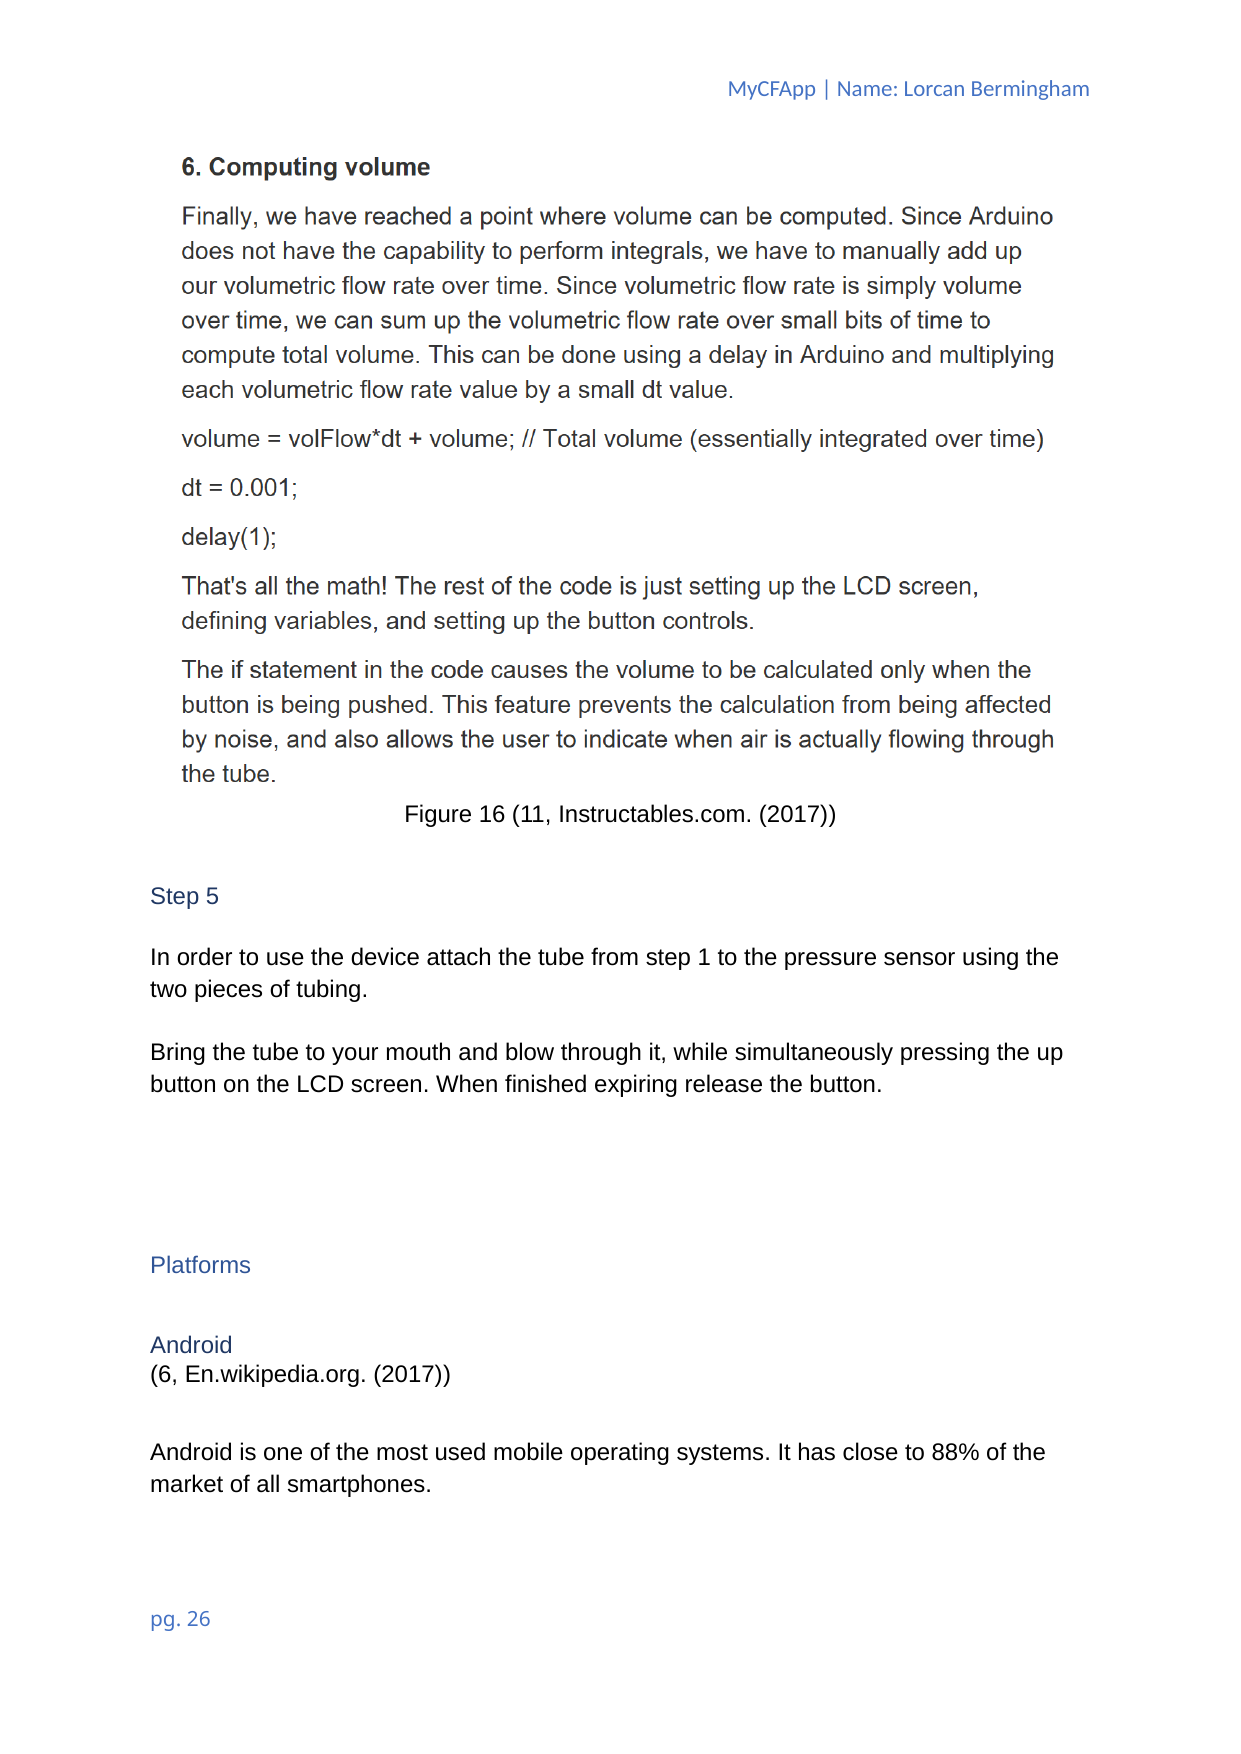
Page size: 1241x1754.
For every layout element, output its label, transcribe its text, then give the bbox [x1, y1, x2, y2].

text In order to use the device attach the tube from step 1 to the pressure sensor using the two pieces of tubing. [150, 943, 1090, 1002]
text Android is one of the most used mobile operating systems. It has close to 88% of the market of all smartphones. [150, 1438, 1090, 1497]
subtitle Android [150, 1331, 1090, 1358]
subtitle Platforms [150, 1251, 1090, 1278]
subtitle Step 5 [150, 882, 1090, 910]
text Figure 16 (11, Instructables.com. (2017)) [150, 800, 1090, 828]
text (6, En.wikipedia.org. (2017)) [150, 1360, 1090, 1388]
text Bring the tube to your mouth and blow through it, while simultaneously pressing the up button on the LCD screen. When finished expiring release the button. [150, 1038, 1090, 1097]
